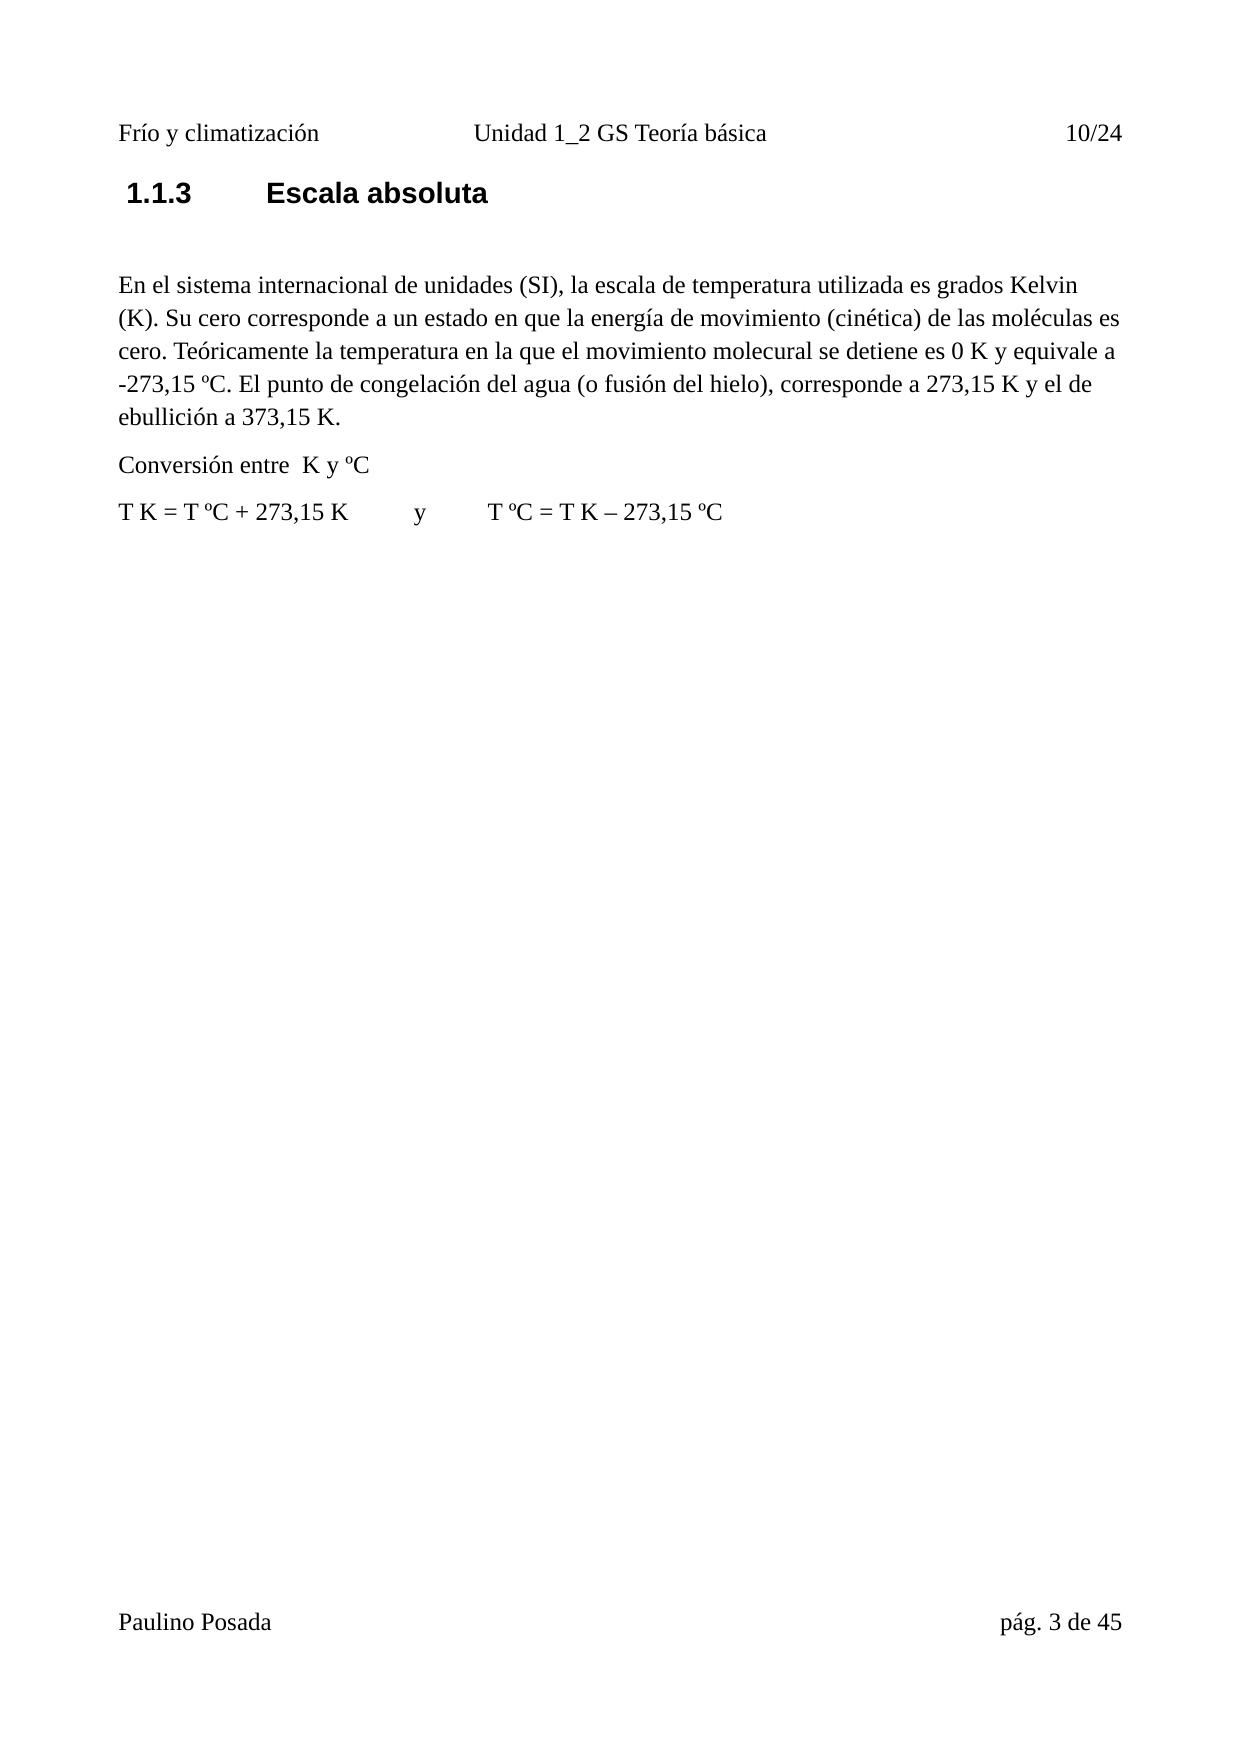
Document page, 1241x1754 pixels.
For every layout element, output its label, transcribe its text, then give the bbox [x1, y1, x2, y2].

text En el sistema internacional de unidades (SI), la escala de temperatura utilizada es grados Kelvin (K). Su cero corresponde a un estado en que la energía de movimiento (cinética) de las moléculas es cero. Teóricamente la temperatura en la que el movimiento molecural se detiene es 0 K y equivale a -273,15 ºC. El punto de congelación del agua (o fusión del hielo), corresponde a 273,15 K y el de ebullición a 373,15 K. [118, 270, 1122, 431]
text T K = T ºC + 273,15 K y T ºC = T K – 273,15 ºC [118, 497, 1122, 526]
text Conversión entre K y ºC [118, 450, 1122, 479]
subtitle Escala absoluta [118, 176, 1122, 210]
